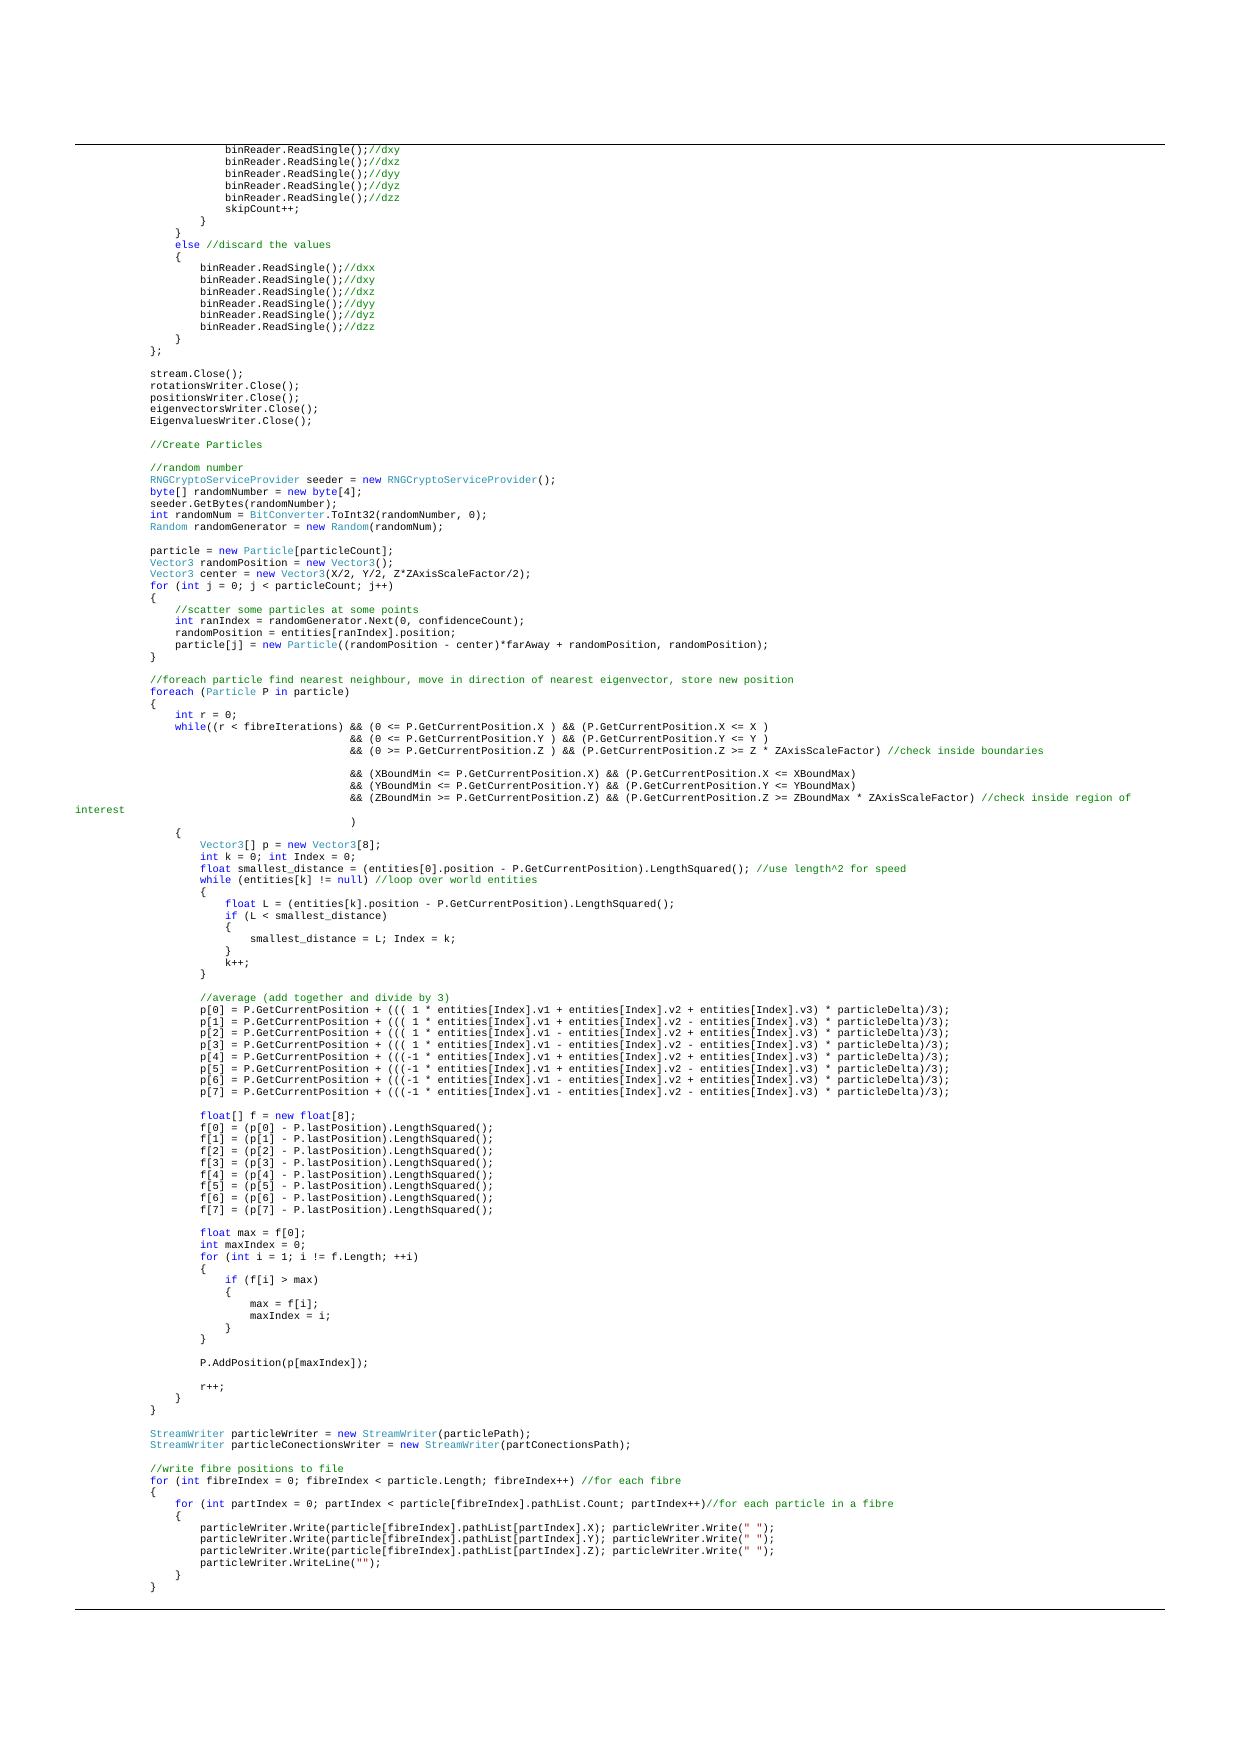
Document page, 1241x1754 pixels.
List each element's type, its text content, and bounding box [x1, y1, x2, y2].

text && (YBoundMin <= P.GetCurrentPosition.Y) && (P.GetCurrentPosition.Y <= YBoundMax) [75, 781, 1165, 793]
text positionsWriter.Close(); [75, 392, 1165, 404]
text for (int partIndex = 0; partIndex < particle[fibreIndex].pathList.Count; partIndex++)//for each particle in a fibre [75, 1499, 1165, 1511]
text binReader.ReadSingle();//dxz [75, 157, 1165, 169]
text } [75, 228, 1165, 239]
text binReader.ReadSingle();//dyz [75, 181, 1165, 192]
text binReader.ReadSingle();//dyz [75, 310, 1165, 322]
text //Create Particles [75, 439, 1165, 451]
text StreamWriter particleWriter = new StreamWriter(particlePath); [75, 1428, 1165, 1440]
text && (0 >= P.GetCurrentPosition.Z ) && (P.GetCurrentPosition.Z >= Z * ZAxisScaleFactor) //check inside boundaries [75, 746, 1165, 757]
text for (int j = 0; j < particleCount; j++) [75, 581, 1165, 593]
text Random randomGenerator = new Random(randomNum); [75, 522, 1165, 534]
text else //discard the values [75, 239, 1165, 251]
text //foreach particle find nearest neighbour, move in direction of nearest eigenvector, store new position [75, 675, 1165, 687]
text StreamWriter particleConectionsWriter = new StreamWriter(partConectionsPath); [75, 1440, 1165, 1452]
text float max = f[0]; [75, 1228, 1165, 1240]
text Vector3 center = new Vector3(X/2, Y/2, Z*ZAxisScaleFactor/2); [75, 569, 1165, 581]
text { [75, 828, 1165, 840]
text { [75, 887, 1165, 899]
text skipCount++; [75, 204, 1165, 216]
text binReader.ReadSingle();//dyy [75, 298, 1165, 310]
text } [75, 1322, 1165, 1334]
text p[4] = P.GetCurrentPosition + (((-1 * entities[Index].v1 + entities[Index].v2 + entities[Index].v3) * particleDelta)/3); [75, 1052, 1165, 1063]
text } [75, 216, 1165, 228]
text f[0] = (p[0] - P.lastPosition).LengthSquared(); [75, 1122, 1165, 1134]
text int k = 0; int Index = 0; [75, 852, 1165, 863]
text { [75, 698, 1165, 710]
text EigenvaluesWriter.Close(); [75, 416, 1165, 428]
text p[3] = P.GetCurrentPosition + ((( 1 * entities[Index].v1 - entities[Index].v2 - entities[Index].v3) * particleDelta)/3); [75, 1040, 1165, 1052]
text binReader.ReadSingle();//dzz [75, 192, 1165, 204]
text } [75, 1581, 1165, 1593]
text } [75, 651, 1165, 663]
text && (ZBoundMin >= P.GetCurrentPosition.Z) && (P.GetCurrentPosition.Z >= ZBoundMax * ZAxisScaleFactor) //check inside region of interest [75, 793, 1165, 816]
text max = f[i]; [75, 1299, 1165, 1311]
text } [75, 1569, 1165, 1581]
text p[7] = P.GetCurrentPosition + (((-1 * entities[Index].v1 - entities[Index].v2 - entities[Index].v3) * particleDelta)/3); [75, 1087, 1165, 1099]
text p[2] = P.GetCurrentPosition + ((( 1 * entities[Index].v1 - entities[Index].v2 + entities[Index].v3) * particleDelta)/3); [75, 1028, 1165, 1040]
text ) [75, 816, 1165, 828]
text binReader.ReadSingle();//dzz [75, 322, 1165, 334]
text //average (add together and divide by 3) [75, 993, 1165, 1004]
text f[1] = (p[1] - P.lastPosition).LengthSquared(); [75, 1134, 1165, 1146]
text particleWriter.Write(particle[fibreIndex].pathList[partIndex].X); particleWriter.Write(" "); [75, 1522, 1165, 1534]
text //random number [75, 463, 1165, 475]
text float L = (entities[k].position - P.GetCurrentPosition).LengthSquared(); [75, 899, 1165, 910]
text p[6] = P.GetCurrentPosition + (((-1 * entities[Index].v1 - entities[Index].v2 + entities[Index].v3) * particleDelta)/3); [75, 1075, 1165, 1087]
text }; [75, 345, 1165, 357]
text //scatter some particles at some points [75, 604, 1165, 616]
text } [75, 946, 1165, 957]
text RNGCryptoServiceProvider seeder = new RNGCryptoServiceProvider(); [75, 475, 1165, 487]
text p[5] = P.GetCurrentPosition + (((-1 * entities[Index].v1 + entities[Index].v2 - entities[Index].v3) * particleDelta)/3); [75, 1063, 1165, 1075]
text foreach (Particle P in particle) [75, 687, 1165, 698]
text f[3] = (p[3] - P.lastPosition).LengthSquared(); [75, 1158, 1165, 1169]
text } [75, 1334, 1165, 1346]
text stream.Close(); [75, 369, 1165, 381]
text Vector3 randomPosition = new Vector3(); [75, 557, 1165, 569]
text { [75, 251, 1165, 263]
text { [75, 1263, 1165, 1275]
text if (f[i] > max) [75, 1275, 1165, 1287]
text { [75, 1511, 1165, 1522]
text int randomNum = BitConverter.ToInt32(randomNumber, 0); [75, 510, 1165, 522]
text r++; [75, 1381, 1165, 1393]
text { [75, 1287, 1165, 1299]
text && (XBoundMin <= P.GetCurrentPosition.X) && (P.GetCurrentPosition.X <= XBoundMax) [75, 769, 1165, 781]
text while((r < fibreIterations) && (0 <= P.GetCurrentPosition.X ) && (P.GetCurrentPosition.X <= X ) [75, 722, 1165, 734]
text particle = new Particle[particleCount]; [75, 546, 1165, 557]
text } [75, 969, 1165, 981]
text particle[j] = new Particle((randomPosition - center)*farAway + randomPosition, randomPosition); [75, 640, 1165, 651]
text } [75, 1393, 1165, 1405]
text Vector3[] p = new Vector3[8]; [75, 840, 1165, 852]
text p[1] = P.GetCurrentPosition + ((( 1 * entities[Index].v1 + entities[Index].v2 - entities[Index].v3) * particleDelta)/3); [75, 1016, 1165, 1028]
text seeder.GetBytes(randomNumber); [75, 498, 1165, 510]
text while (entities[k] != null) //loop over world entities [75, 875, 1165, 887]
text f[6] = (p[6] - P.lastPosition).LengthSquared(); [75, 1193, 1165, 1205]
text f[4] = (p[4] - P.lastPosition).LengthSquared(); [75, 1169, 1165, 1181]
text particleWriter.Write(particle[fibreIndex].pathList[partIndex].Z); particleWriter.Write(" "); [75, 1546, 1165, 1558]
text { [75, 922, 1165, 934]
text if (L < smallest_distance) [75, 910, 1165, 922]
text } [75, 334, 1165, 345]
text P.AddPosition(p[maxIndex]); [75, 1358, 1165, 1369]
text particleWriter.Write(particle[fibreIndex].pathList[partIndex].Y); particleWriter.Write(" "); [75, 1534, 1165, 1546]
text particleWriter.WriteLine(""); [75, 1558, 1165, 1569]
text binReader.ReadSingle();//dxy [75, 145, 1165, 157]
text } [75, 1405, 1165, 1417]
text f[5] = (p[5] - P.lastPosition).LengthSquared(); [75, 1181, 1165, 1193]
text f[2] = (p[2] - P.lastPosition).LengthSquared(); [75, 1146, 1165, 1158]
text binReader.ReadSingle();//dxx [75, 263, 1165, 275]
text eigenvectorsWriter.Close(); [75, 404, 1165, 416]
text binReader.ReadSingle();//dxz [75, 287, 1165, 298]
text float[] f = new float[8]; [75, 1111, 1165, 1122]
text binReader.ReadSingle();//dyy [75, 169, 1165, 181]
text binReader.ReadSingle();//dxy [75, 275, 1165, 287]
text byte[] randomNumber = new byte[4]; [75, 487, 1165, 498]
text for (int i = 1; i != f.Length; ++i) [75, 1252, 1165, 1263]
text int ranIndex = randomGenerator.Next(0, confidenceCount); [75, 616, 1165, 628]
text rotationsWriter.Close(); [75, 381, 1165, 392]
text k++; [75, 957, 1165, 969]
text //write fibre positions to file [75, 1464, 1165, 1475]
text { [75, 593, 1165, 604]
text { [75, 1487, 1165, 1499]
text float smallest_distance = (entities[0].position - P.GetCurrentPosition).LengthSquared(); //use length^2 for speed [75, 863, 1165, 875]
text for (int fibreIndex = 0; fibreIndex < particle.Length; fibreIndex++) //for each fibre [75, 1475, 1165, 1487]
text f[7] = (p[7] - P.lastPosition).LengthSquared(); [75, 1205, 1165, 1216]
text int r = 0; [75, 710, 1165, 722]
text p[0] = P.GetCurrentPosition + ((( 1 * entities[Index].v1 + entities[Index].v2 + entities[Index].v3) * particleDelta)/3); [75, 1004, 1165, 1016]
text && (0 <= P.GetCurrentPosition.Y ) && (P.GetCurrentPosition.Y <= Y ) [75, 734, 1165, 746]
text int maxIndex = 0; [75, 1240, 1165, 1252]
text randomPosition = entities[ranIndex].position; [75, 628, 1165, 640]
text maxIndex = i; [75, 1311, 1165, 1322]
text smallest_distance = L; Index = k; [75, 934, 1165, 946]
